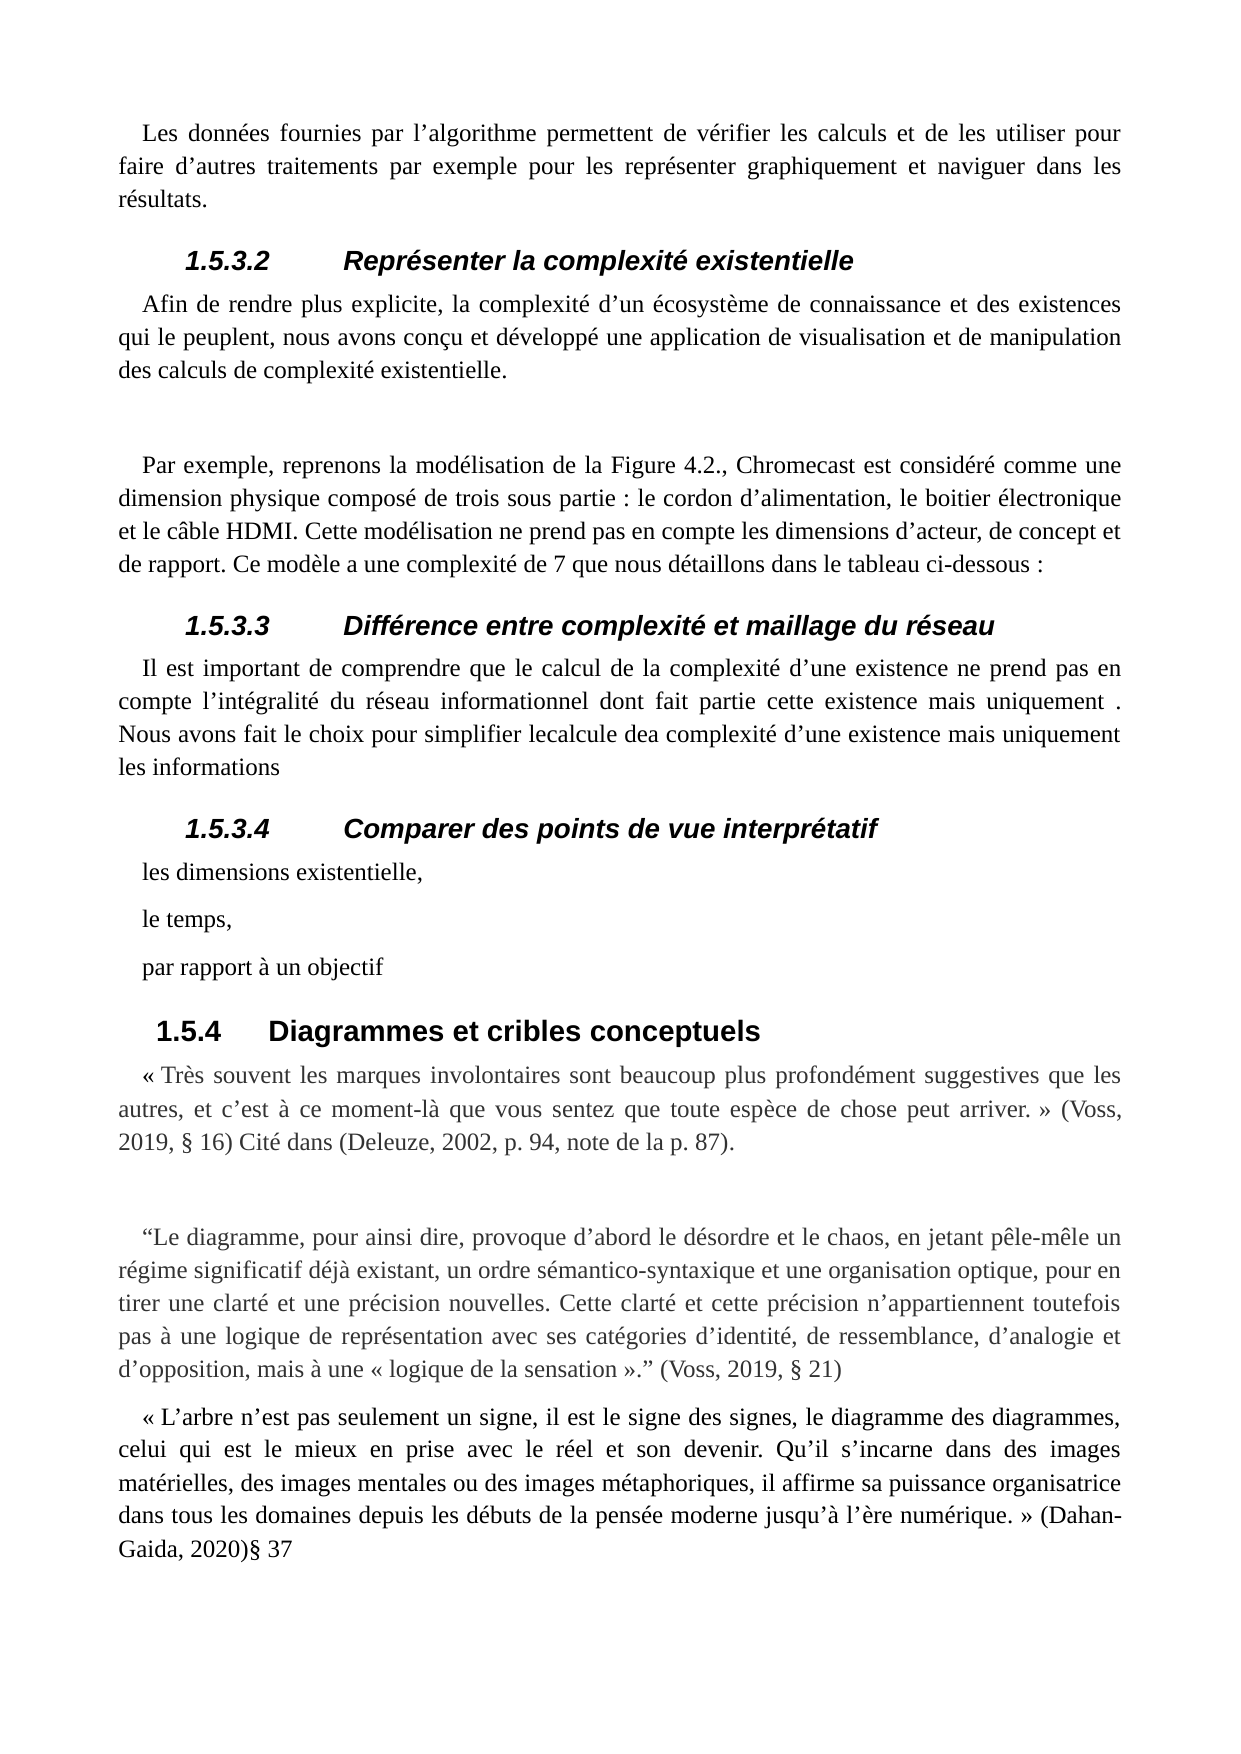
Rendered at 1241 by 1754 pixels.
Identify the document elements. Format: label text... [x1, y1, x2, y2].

text par rapport à un objectif [118, 952, 1122, 981]
text Afin de rendre plus explicite, la complexité d’un écosystème de connaissance et des existences qui le peuplent, nous avons conçu et développé une application de visualisation et de manipulation des calculs de complexité existentielle. [118, 289, 1122, 383]
subtitle Différence entre complexité et maillage du réseau [118, 609, 1122, 641]
text Les données fournies par l’algorithme permettent de vérifier les calculs et de les utiliser pour faire d’autres traitements par exemple pour les représenter graphiquement et naviguer dans les résultats. [118, 118, 1122, 213]
text le temps, [118, 904, 1122, 933]
text « L’arbre n’est pas seulement un signe, il est le signe des signes, le diagramme des diagrammes, celui qui est le mieux en prise avec le réel et son devenir. Qu’il s’incarne dans des images matérielles, des images mentales ou des images métaphoriques, il affirme sa puissance organisatrice dans tous les domaines depuis les débuts de la pensée moderne jusqu’à l’ère numérique. » (Dahan-Gaida, 2020)§ 37 [118, 1402, 1122, 1562]
text les dimensions existentielle, [118, 857, 1122, 886]
subtitle Représenter la complexité existentielle [118, 244, 1122, 276]
subtitle Diagrammes et cribles conceptuels [118, 1014, 1122, 1048]
text Il est important de comprendre que le calcul de la complexité d’une existence ne prend pas en compte l’intégralité du réseau informationnel dont fait partie cette existence mais uniquement . Nous avons fait le choix pour simplifier lecalcule dea complexité d’une existence mais uniquement les informations [118, 653, 1122, 781]
text « Très souvent les marques involontaires sont beaucoup plus profondément suggestives que les autres, et c’est à ce moment-là que vous sentez que toute espèce de chose peut arriver. » (Voss, 2019, § 16) Cité dans (Deleuze, 2002, p. 94, note de la p. 87). [118, 1061, 1122, 1155]
subtitle Comparer des points de vue interprétatif [118, 813, 1122, 844]
text “Le diagramme, pour ainsi dire, provoque d’abord le désordre et le chaos, en jetant pêle-mêle un régime significatif déjà existant, un ordre sémantico-syntaxique et une organisation optique, pour en tirer une clarté et une précision nouvelles. Cette clarté et cette précision n’appartiennent toutefois pas à une logique de représentation avec ses catégories d’identité, de ressemblance, d’analogie et d’opposition, mais à une « logique de la sensation ».” (Voss, 2019, § 21) [118, 1222, 1122, 1383]
text Par exemple, reprenons la modélisation de la Figure 4.2., Chromecast est considéré comme une dimension physique composé de trois sous partie : le cordon d’alimentation, le boitier électronique et le câble HDMI. Cette modélisation ne prend pas en compte les dimensions d’acteur, de concept et de rapport. Ce modèle a une complexité de 7 que nous détaillons dans le tableau ci-dessous : [118, 450, 1122, 578]
